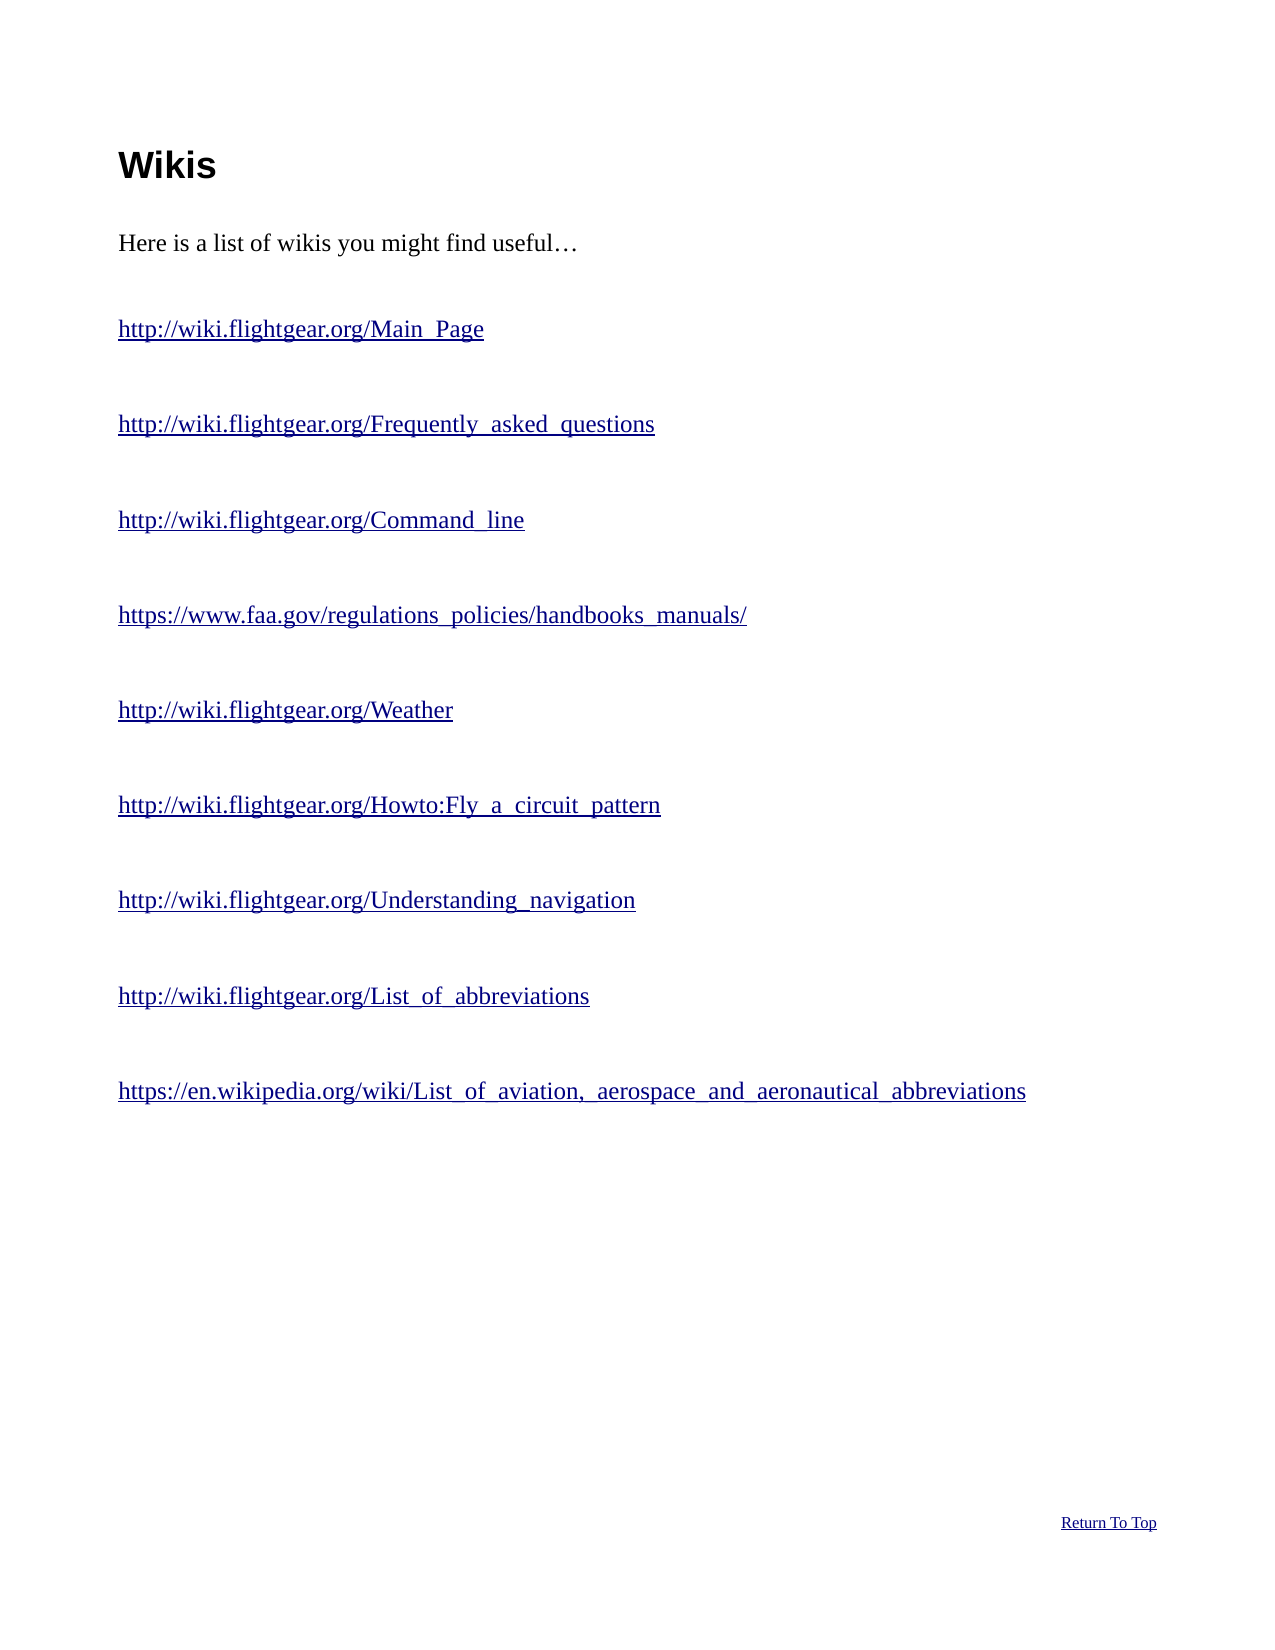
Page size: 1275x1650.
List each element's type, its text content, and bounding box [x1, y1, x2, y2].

text https://en.wikipedia.org/wiki/List_of_aviation,_aerospace_and_aeronautical_abbreviations [118, 1076, 1157, 1105]
text http://wiki.flightgear.org/Frequently_asked_questions [118, 409, 1157, 438]
text http://wiki.flightgear.org/List_of_abbreviations [118, 981, 1157, 1009]
text http://wiki.flightgear.org/Weather [118, 695, 1157, 724]
text http://wiki.flightgear.org/Understanding_navigation [118, 886, 1157, 914]
text Here is a list of wikis you might find useful… [118, 228, 1157, 257]
text http://wiki.flightgear.org/Command_line [118, 505, 1157, 533]
text http://wiki.flightgear.org/Main_Page [118, 314, 1157, 343]
text https://www.faa.gov/regulations_policies/handbooks_manuals/ [118, 600, 1157, 629]
subtitle Wikis [118, 143, 1157, 187]
text http://wiki.flightgear.org/Howto:Fly_a_circuit_pattern [118, 790, 1157, 819]
